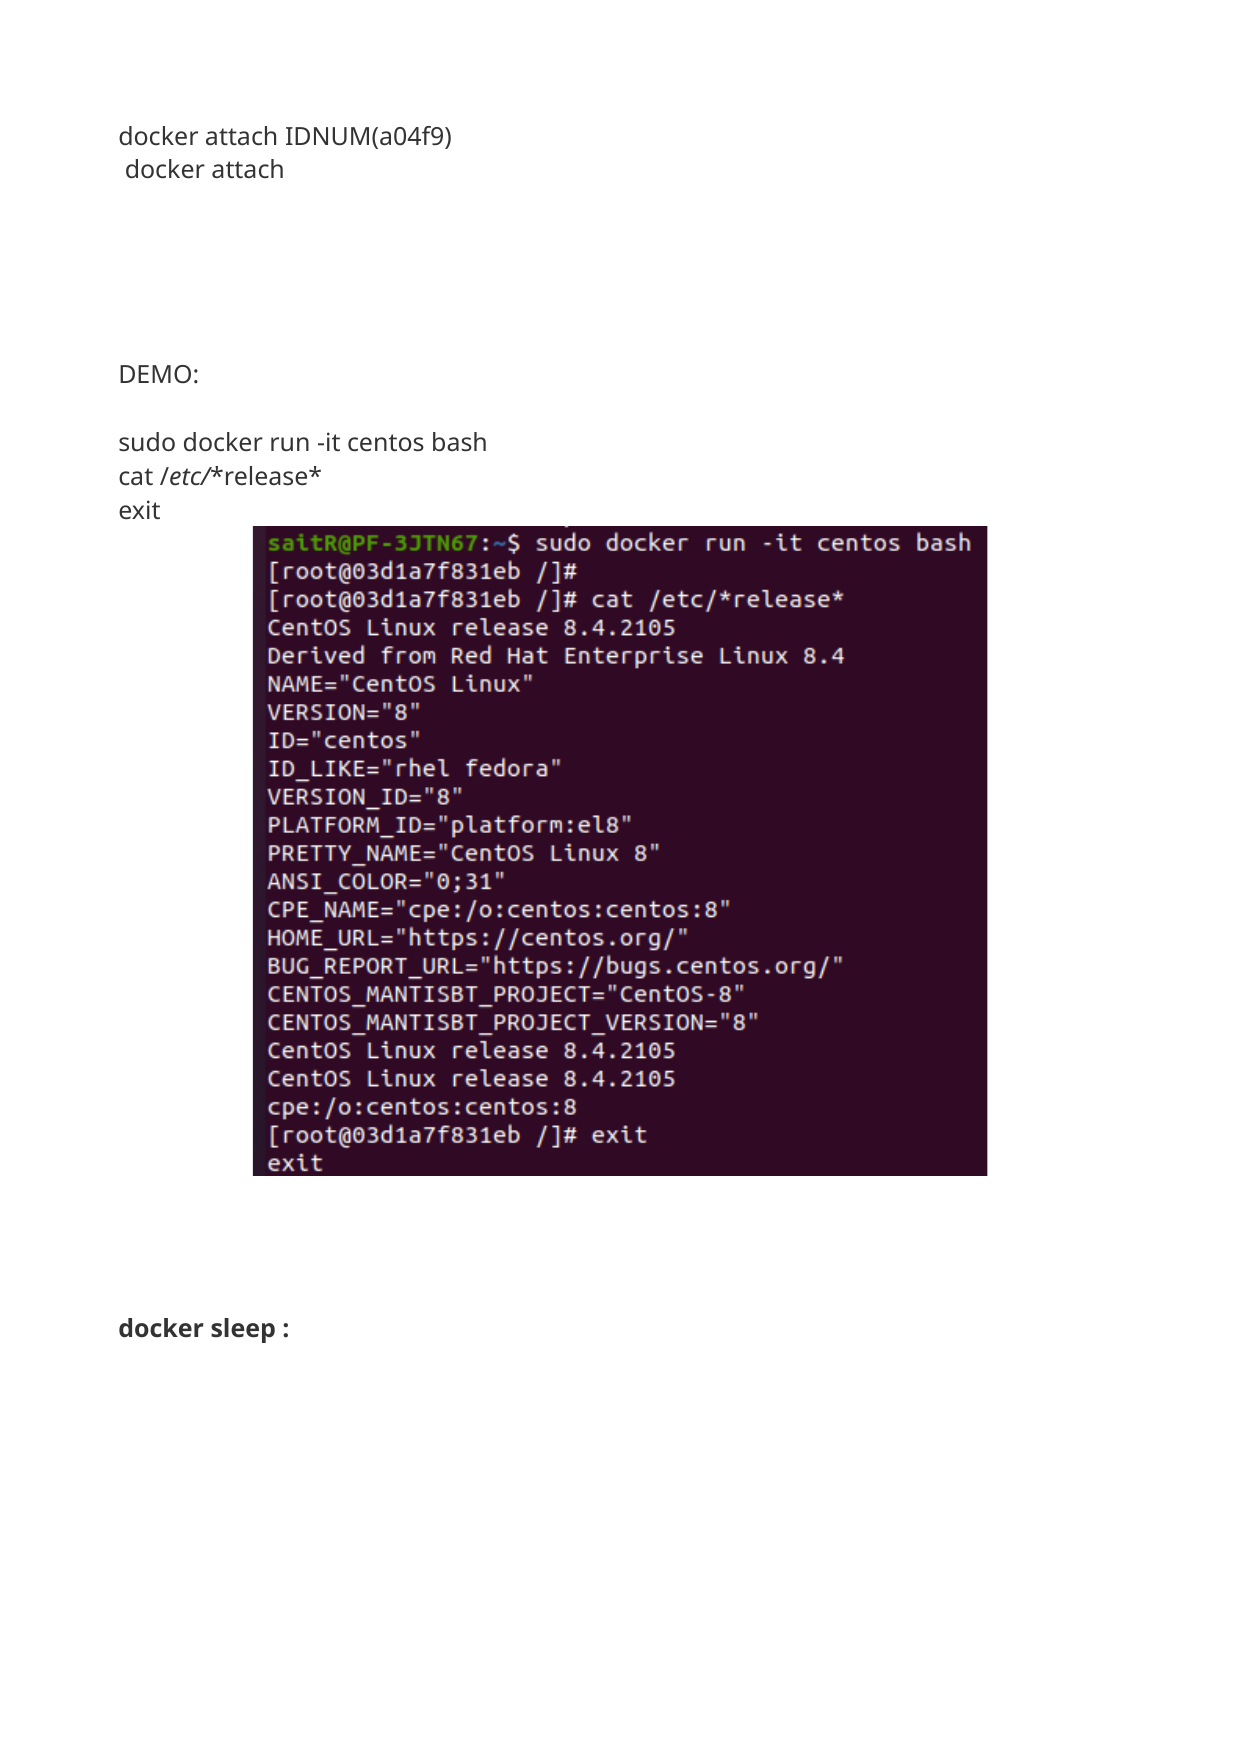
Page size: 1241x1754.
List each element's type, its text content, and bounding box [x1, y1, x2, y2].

text sudo docker run -it centos bash [118, 425, 1122, 459]
text docker attach IDNUM(a04f9) [118, 118, 1122, 152]
text exit [118, 493, 1122, 527]
text DEMO: [118, 357, 1122, 391]
text cat /etc/*release* [118, 459, 1122, 493]
text docker attach [118, 152, 1122, 186]
text docker sleep : [118, 1310, 1122, 1344]
picture [252, 526, 988, 1176]
